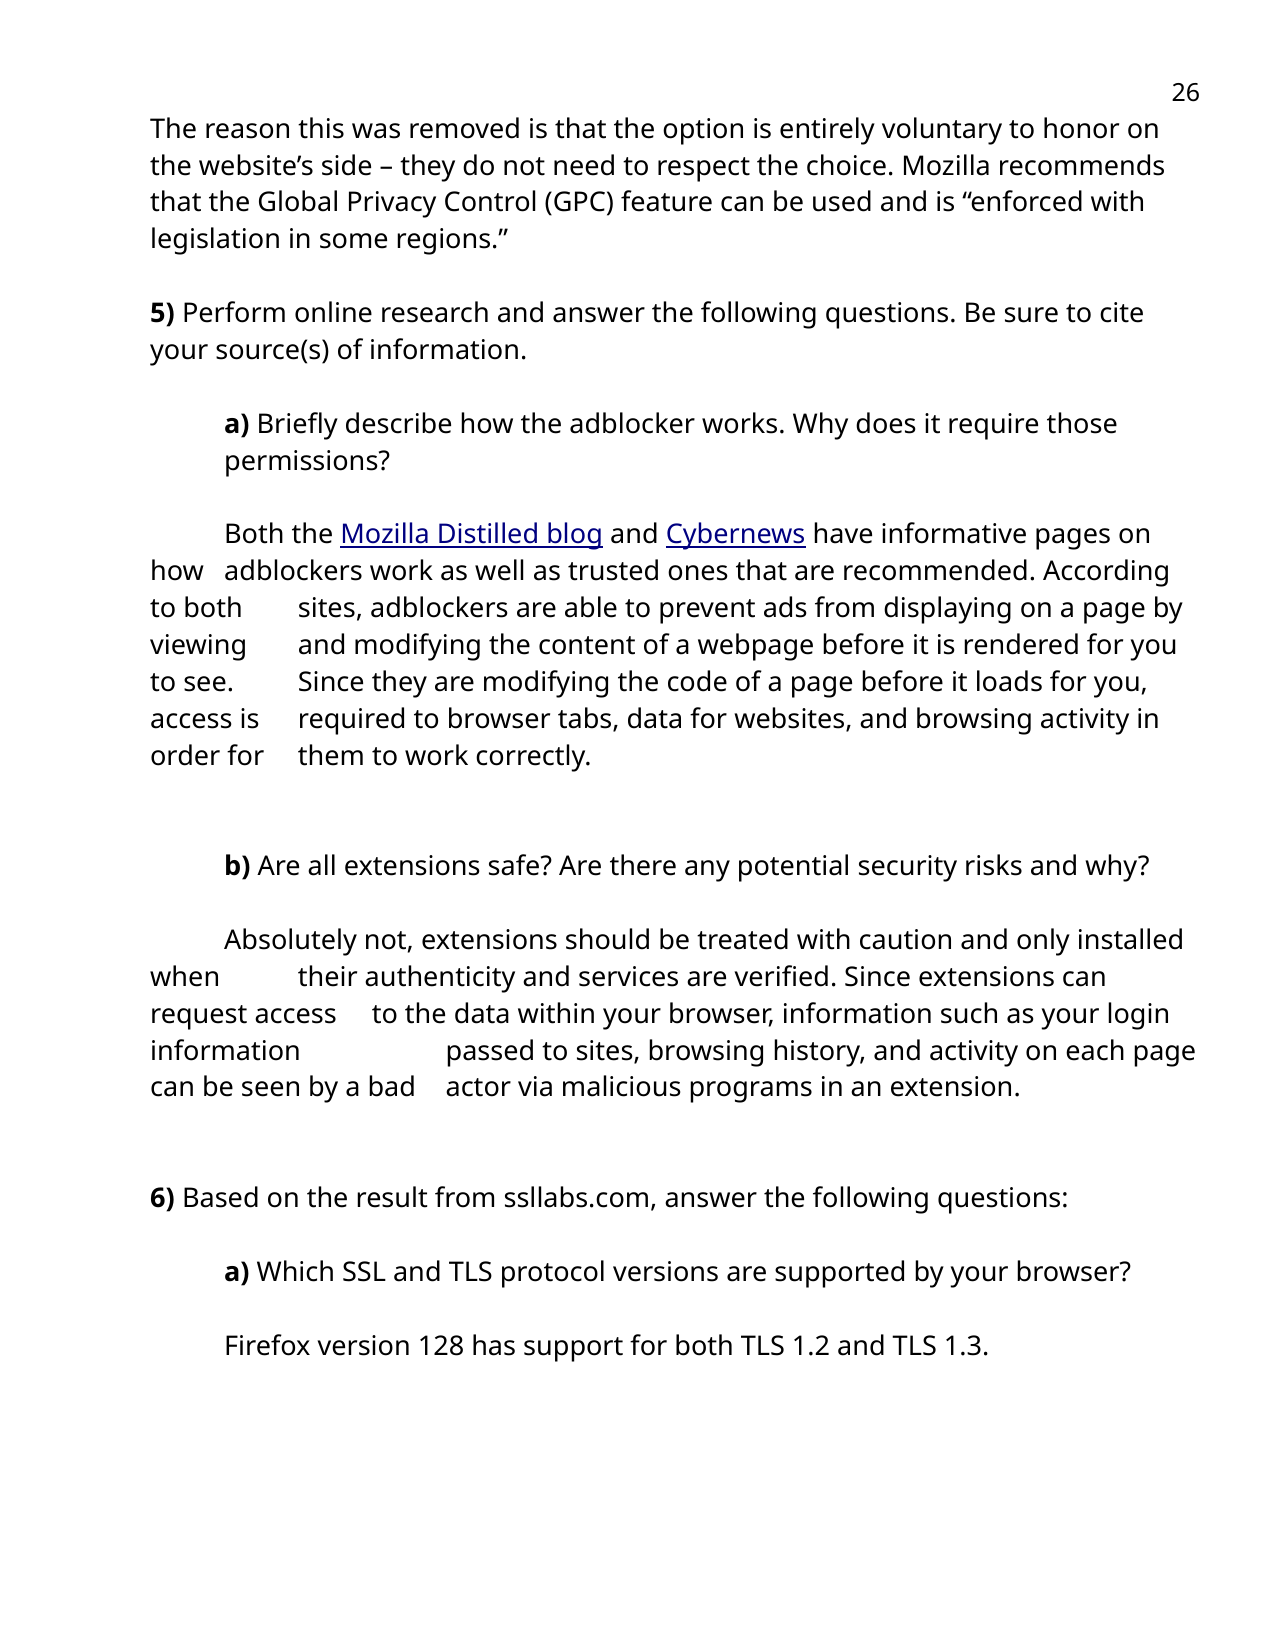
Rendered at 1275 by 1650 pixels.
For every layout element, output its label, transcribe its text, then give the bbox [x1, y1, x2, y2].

text Firefox version 128 has support for both TLS 1.2 and TLS 1.3. [150, 1326, 1200, 1363]
text b) Are all extensions safe? Are there any potential security risks and why? [150, 847, 1200, 883]
text The reason this was removed is that the option is entirely voluntary to honor on the website’s side – they do not need to respect the choice. Mozilla recommends that the Global Privacy Control (GPC) feature can be used and is “enforced with legislation in some regions.” [150, 109, 1200, 257]
text a) Briefly describe how the adblocker works. Why does it require those permissions? [150, 404, 1200, 478]
text Both the Mozilla Distilled blog and Cybernews have informative pages on how adblockers work as well as trusted ones that are recommended. According to both sites, adblockers are able to prevent ads from displaying on a page by viewing and modifying the content of a webpage before it is rendered for you to see. Since they are modifying the code of a page before it loads for you, access is required to browser tabs, data for websites, and browsing activity in order for them to work correctly. [150, 515, 1200, 773]
text 5) Perform online research and answer the following questions. Be sure to cite your source(s) of information. [150, 293, 1200, 367]
text Absolutely not, extensions should be treated with caution and only installed when their authenticity and services are verified. Since extensions can request access to the data within your browser, information such as your login information passed to sites, browsing history, and activity on each page can be seen by a bad actor via malicious programs in an extension. [150, 920, 1200, 1105]
text 6) Based on the result from ssllabs.com, answer the following questions: [150, 1178, 1200, 1215]
text a) Which SSL and TLS protocol versions are supported by your browser? [150, 1252, 1200, 1289]
